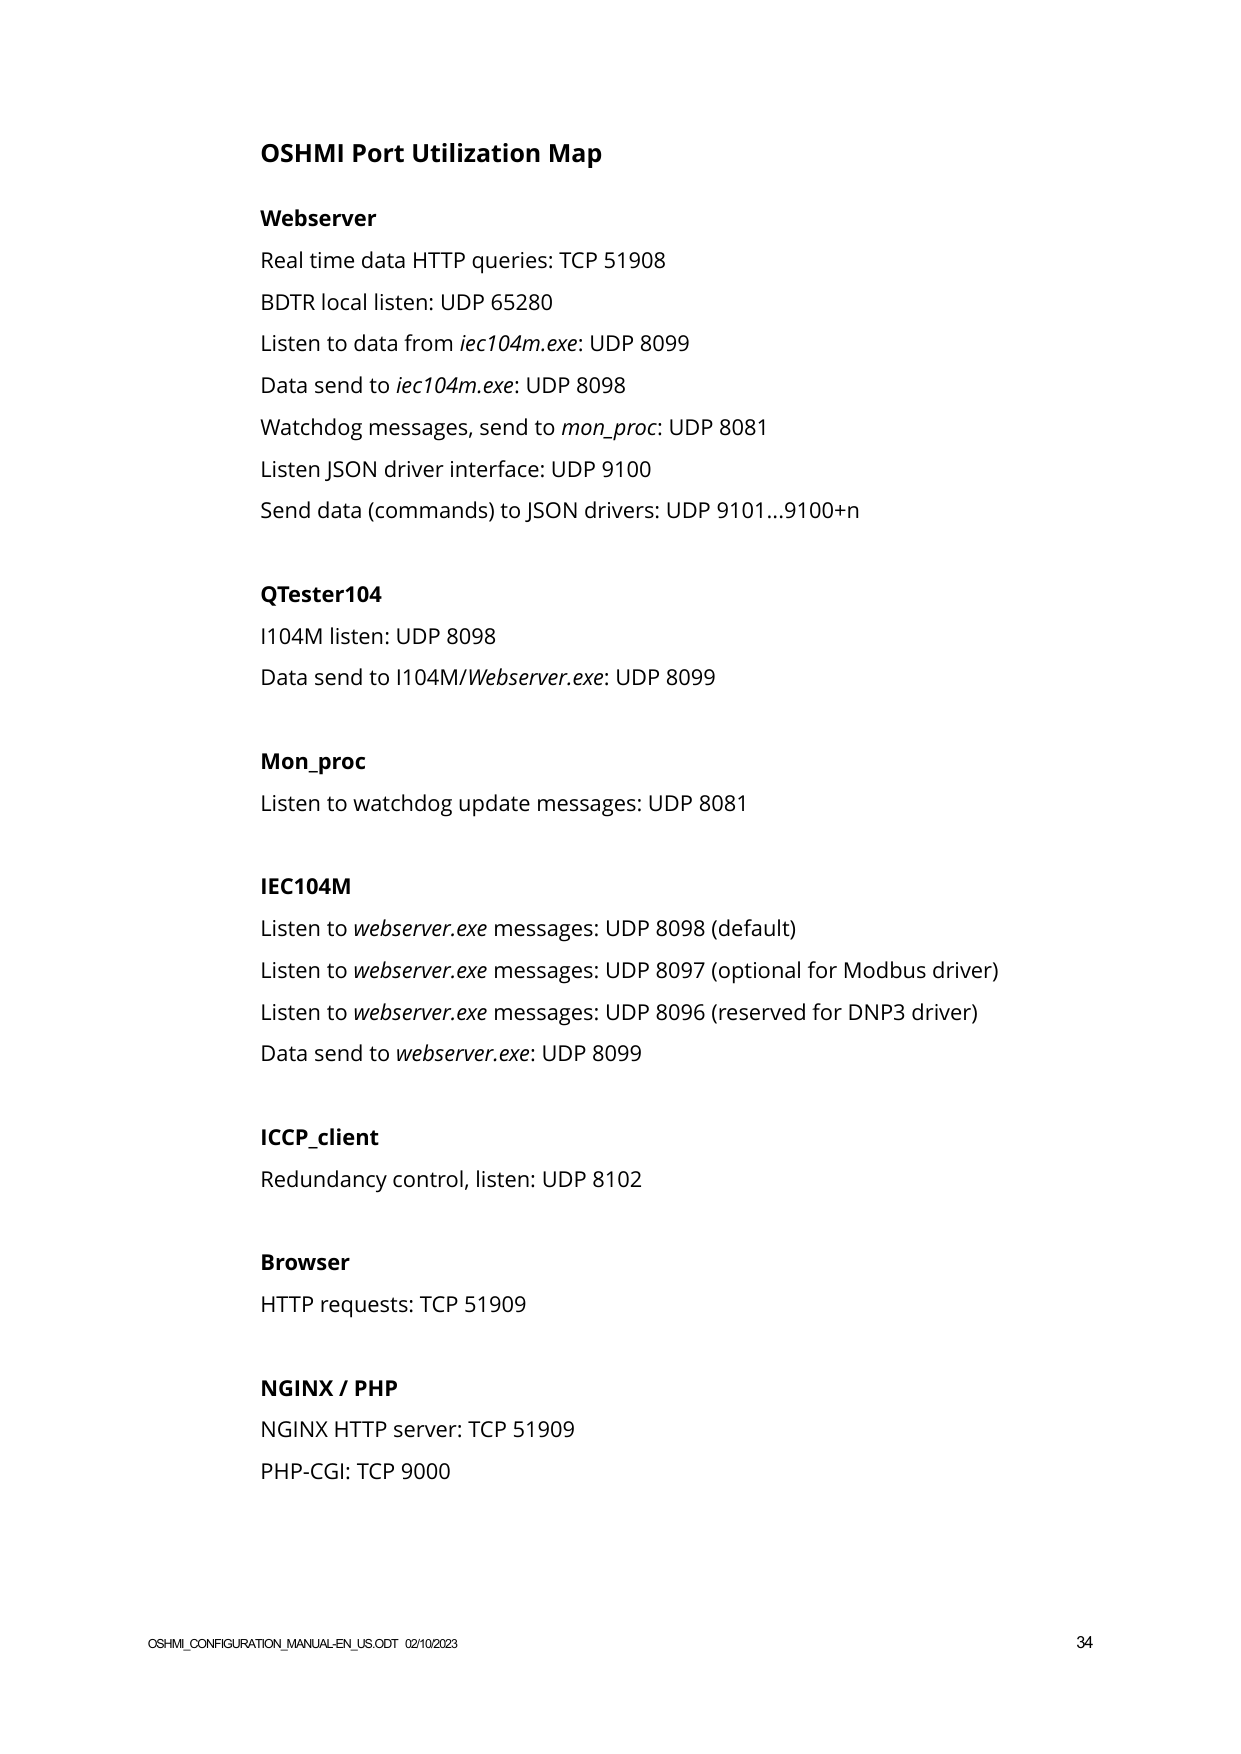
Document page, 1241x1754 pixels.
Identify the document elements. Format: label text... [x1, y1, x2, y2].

text Listen JSON driver interface: UDP 9100 [260, 453, 1093, 483]
text Send data (commands) to JSON drivers: UDP 9101...9100+n [260, 495, 1093, 525]
subtitle OSHMI Port Utilization Map [260, 136, 1093, 170]
text PHP-CGI: TCP 9000 [260, 1456, 1093, 1486]
text Listen to watchdog update messages: UDP 8081 [260, 788, 1093, 817]
text Data send to webserver.exe: UDP 8099 [260, 1038, 1093, 1068]
text Listen to webserver.exe messages: UDP 8097 (optional for Modbus driver) [260, 955, 1093, 984]
text Watchdog messages, send to mon_proc: UDP 8081 [260, 412, 1093, 442]
text NGINX HTTP server: TCP 51909 [260, 1414, 1093, 1444]
text BDTR local listen: UDP 65280 [260, 286, 1093, 316]
text Listen to data from iec104m.exe: UDP 8099 [260, 328, 1093, 358]
text Listen to webserver.exe messages: UDP 8098 (default) [260, 913, 1093, 943]
text Webserver [260, 203, 1093, 233]
text Data send to I104M/Webserver.exe: UDP 8099 [260, 662, 1093, 692]
text Data send to iec104m.exe: UDP 8098 [260, 370, 1093, 400]
text ICCP_client [260, 1122, 1093, 1152]
text I104M listen: UDP 8098 [260, 621, 1093, 650]
text HTTP requests: TCP 51909 [260, 1289, 1093, 1319]
text Mon_proc [260, 746, 1093, 776]
text IEC104M [260, 871, 1093, 901]
text NGINX / PHP [260, 1372, 1093, 1402]
text Redundancy control, listen: UDP 8102 [260, 1164, 1093, 1193]
text Real time data HTTP queries: TCP 51908 [260, 245, 1093, 274]
text Browser [260, 1247, 1093, 1277]
text QTester104 [260, 579, 1093, 609]
text Listen to webserver.exe messages: UDP 8096 (reserved for DNP3 driver) [260, 997, 1093, 1026]
